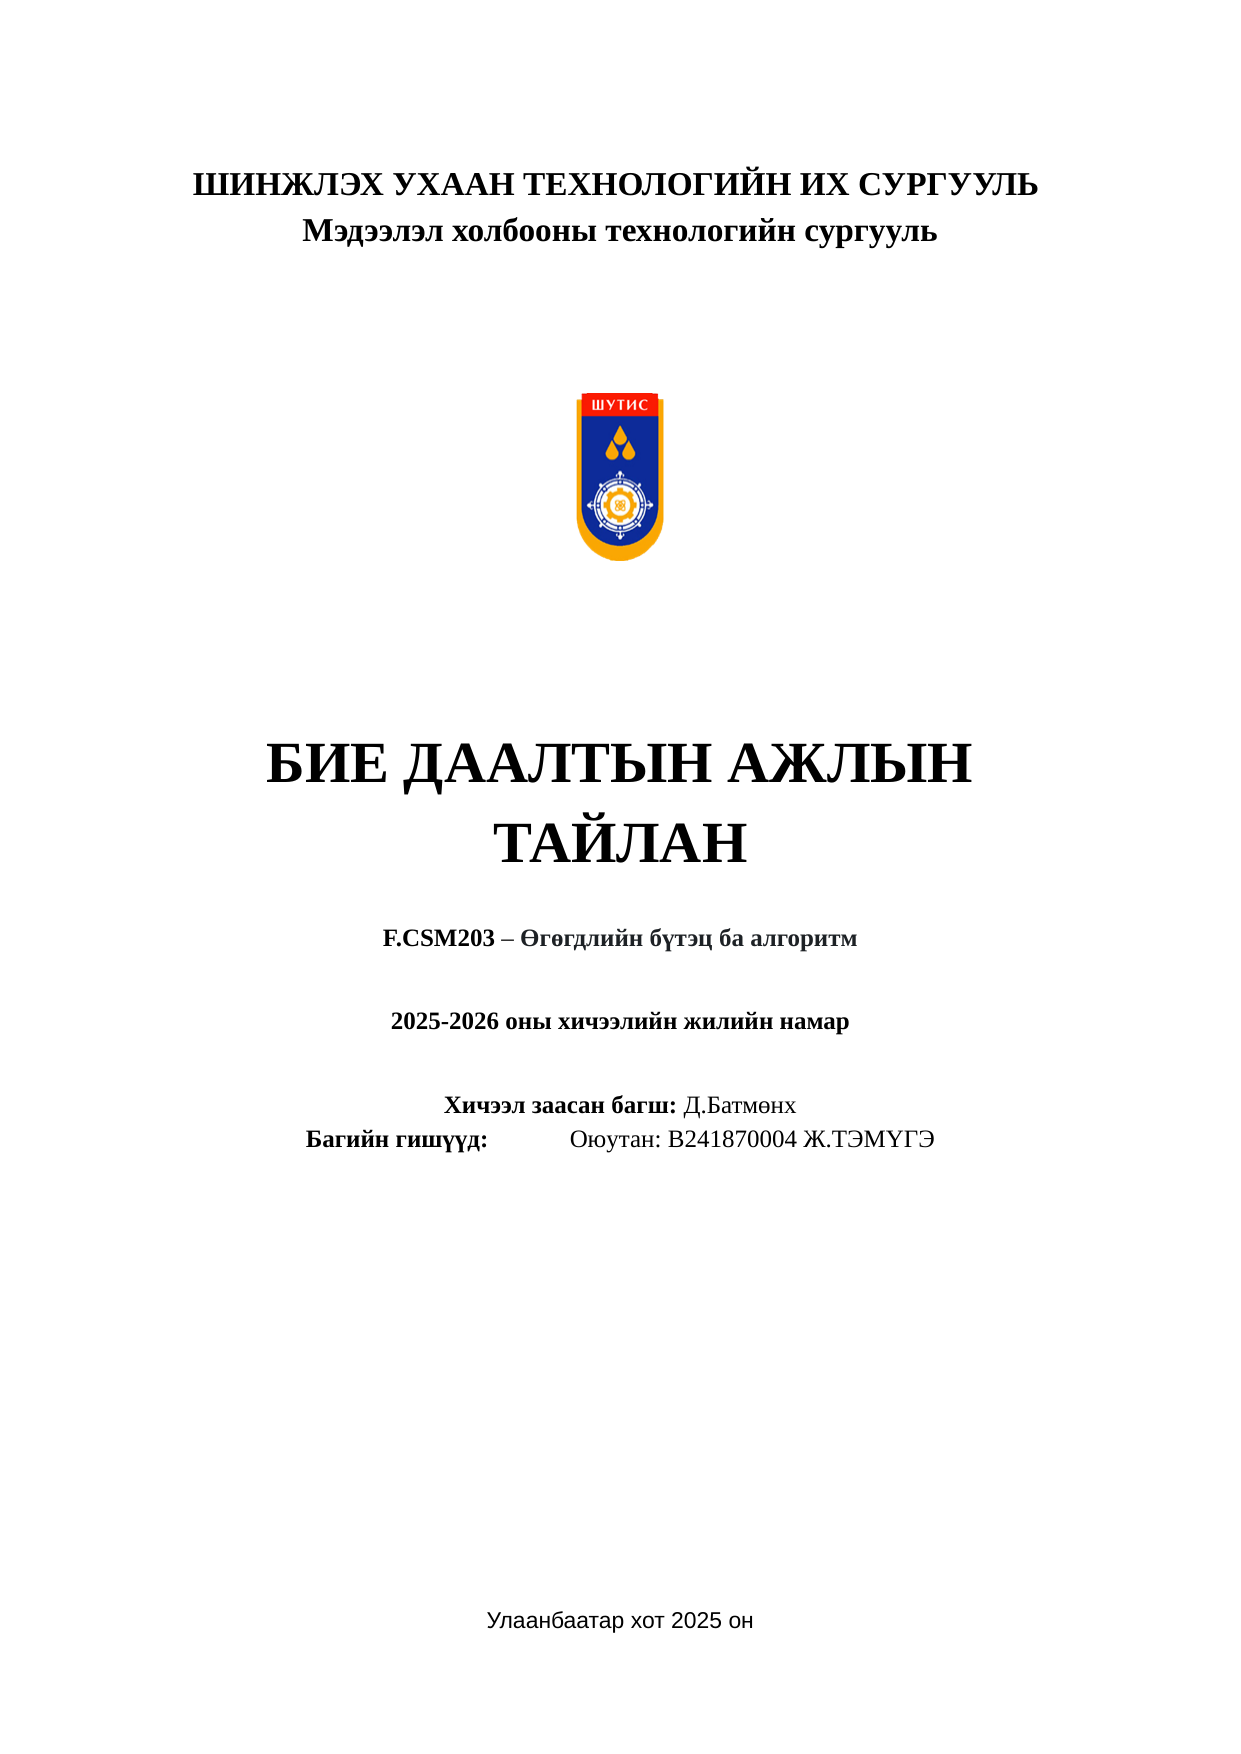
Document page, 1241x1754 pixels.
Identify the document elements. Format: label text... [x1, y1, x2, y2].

text ТАЙЛАН [118, 808, 1122, 875]
text ШИНЖЛЭХ УХААН ТЕХНОЛОГИЙН ИХ СУРГУУЛЬ [118, 164, 1122, 202]
text Хичээл заасан багш: Д.Батмөнх [118, 1090, 1122, 1119]
text Багийн гишүүд: Оюутан: B241870004 Ж.ТЭМҮГЭ [118, 1124, 1122, 1153]
text БИЕ ДААЛТЫН АЖЛЫН [118, 728, 1122, 795]
text Улаанбаатар хот 2025 он [118, 1607, 1122, 1633]
text F.CSM203 – Өгөгдлийн бүтэц ба алгоритм [118, 923, 1122, 952]
text Мэдээлэл холбооны технологийн сургууль [118, 210, 1122, 248]
text 2025-2026 оны хичээлийн жилийн намар [118, 1006, 1122, 1035]
picture [576, 393, 664, 561]
